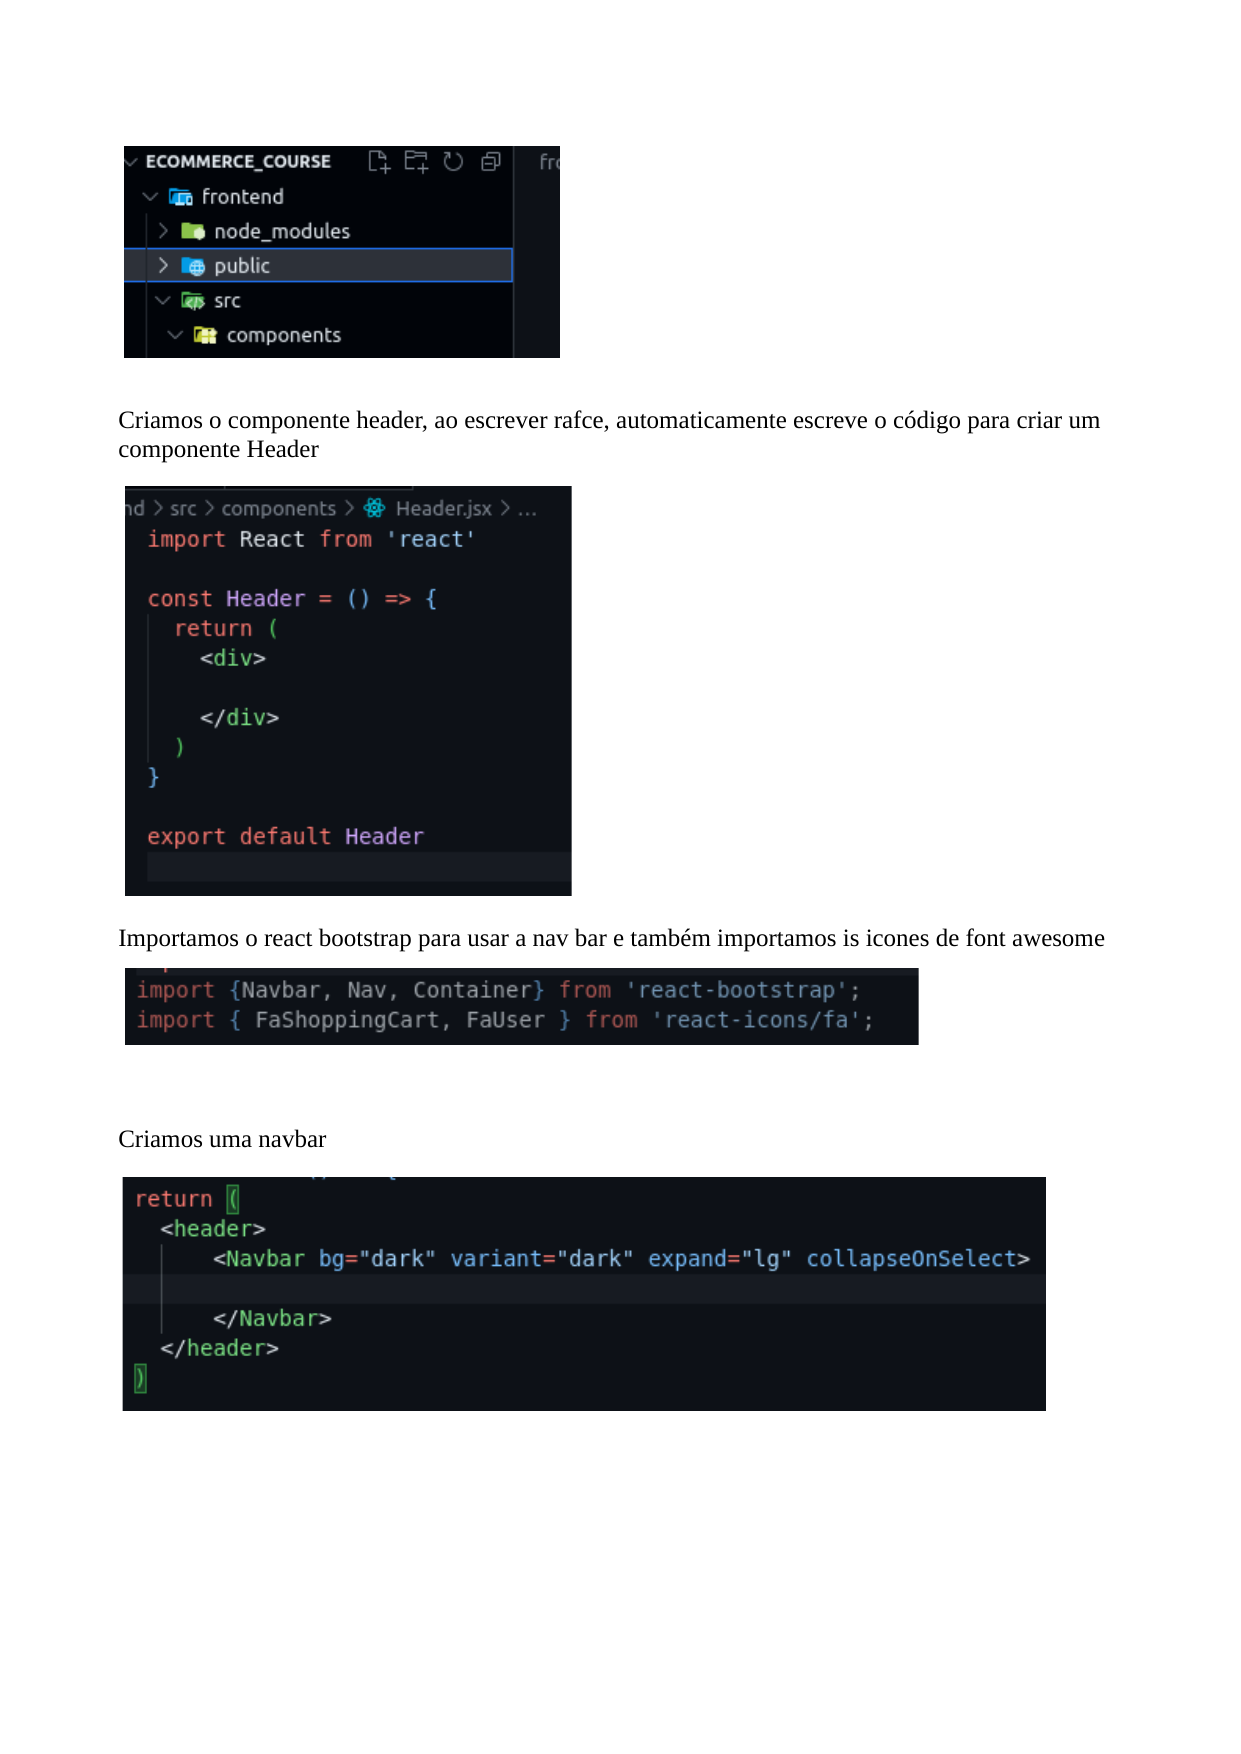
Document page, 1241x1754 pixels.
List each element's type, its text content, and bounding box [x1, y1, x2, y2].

picture [122, 1177, 1046, 1411]
picture [125, 486, 572, 896]
text Importamos o react bootstrap para usar a nav bar e também importamos is icones de font awesome [118, 923, 1122, 952]
text Criamos uma navbar [118, 1124, 1122, 1153]
text Criamos o componente header, ao escrever rafce, automaticamente escreve o código para criar um componente Header [118, 406, 1122, 463]
picture [124, 146, 560, 358]
picture [125, 968, 919, 1045]
